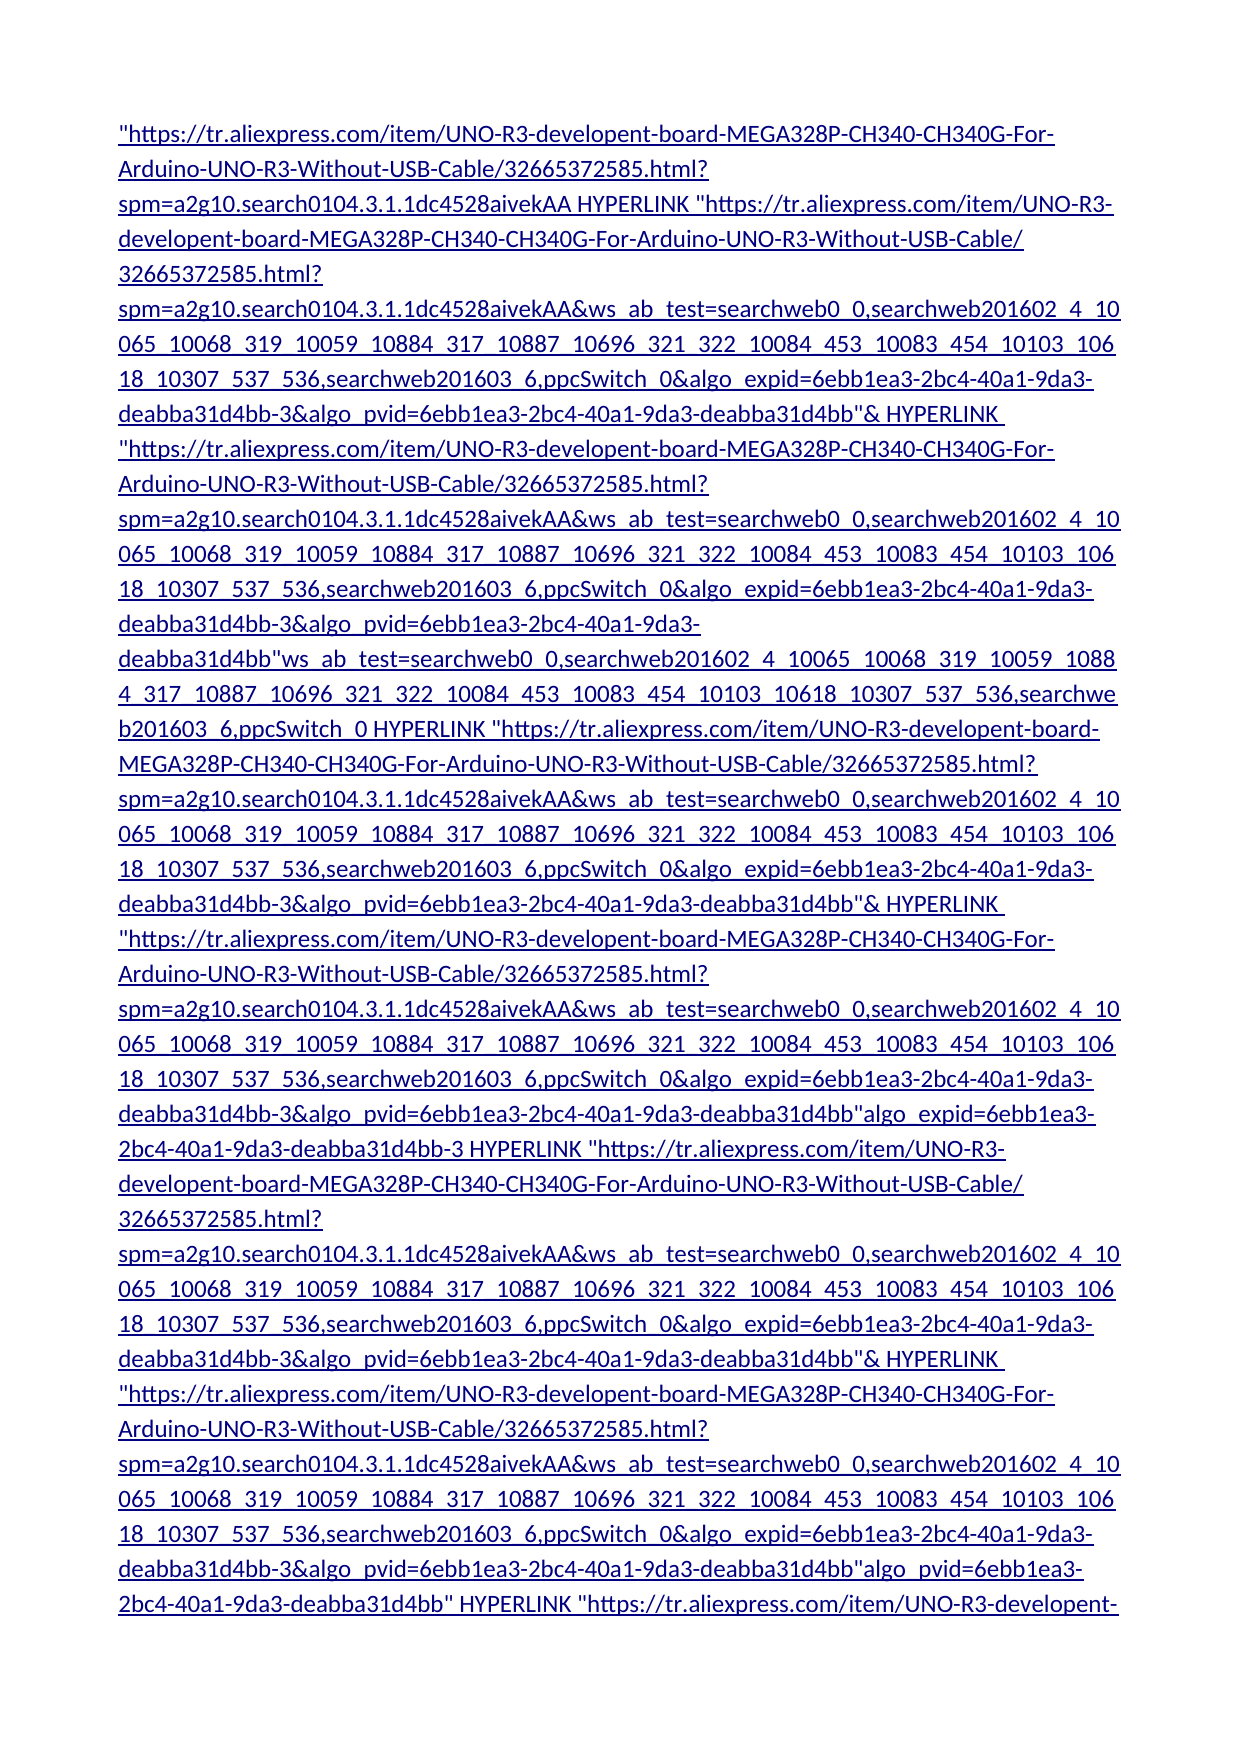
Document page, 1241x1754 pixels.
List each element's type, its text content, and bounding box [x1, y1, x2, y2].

text "https://tr.aliexpress.com/item/UNO-R3-developent-board-MEGA328P-CH340-CH340G-For-Arduino-UNO-R3-Without-USB-Cable/32665372585.html?spm=a2g10.search0104.3.1.1dc4528aivekAA HYPERLINK "https://tr.aliexpress.com/item/UNO-R3-developent-board-MEGA328P-CH340-CH340G-For-Arduino-UNO-R3-Without-USB-Cable/32665372585.html?spm=a2g10.search0104.3.1.1dc4528aivekAA&ws_ab_test=searchweb0_0,searchweb201602_4_10065_10068_319_10059_10884_317_10887_10696_321_322_10084_453_10083_454_10103_10618_10307_537_536,searchweb201603_6,ppcSwitch_0&algo_expid=6ebb1ea3-2bc4-40a1-9da3-deabba31d4bb-3&algo_pvid=6ebb1ea3-2bc4-40a1-9da3-deabba31d4bb"& HYPERLINK "https://tr.aliexpress.com/item/UNO-R3-developent-board-MEGA328P-CH340-CH340G-For-Arduino-UNO-R3-Without-USB-Cable/32665372585.html?spm=a2g10.search0104.3.1.1dc4528aivekAA&ws_ab_test=searchweb0_0,searchweb201602_4_10065_10068_319_10059_10884_317_10887_10696_321_322_10084_453_10083_454_10103_10618_10307_537_536,searchweb201603_6,ppcSwitch_0&algo_expid=6ebb1ea3-2bc4-40a1-9da3-deabba31d4bb-3&algo_pvid=6ebb1ea3-2bc4-40a1-9da3-deabba31d4bb"ws_ab_test=searchweb0_0,searchweb201602_4_10065_10068_319_10059_10884_317_10887_10696_321_322_10084_453_10083_454_10103_10618_10307_537_536,searchweb201603_6,ppcSwitch_0 HYPERLINK "https://tr.aliexpress.com/item/UNO-R3-developent-board-MEGA328P-CH340-CH340G-For-Arduino-UNO-R3-Without-USB-Cable/32665372585.html?spm=a2g10.search0104.3.1.1dc4528aivekAA&ws_ab_test=searchweb0_0,searchweb201602_4_10065_10068_319_10059_10884_317_10887_10696_321_322_10084_453_10083_454_10103_10618_10307_537_536,searchweb201603_6,ppcSwitch_0&algo_expid=6ebb1ea3-2bc4-40a1-9da3-deabba31d4bb-3&algo_pvid=6ebb1ea3-2bc4-40a1-9da3-deabba31d4bb"& HYPERLINK "https://tr.aliexpress.com/item/UNO-R3-developent-board-MEGA328P-CH340-CH340G-For-Arduino-UNO-R3-Without-USB-Cable/32665372585.html?spm=a2g10.search0104.3.1.1dc4528aivekAA&ws_ab_test=searchweb0_0,searchweb201602_4_10065_10068_319_10059_10884_317_10887_10696_321_322_10084_453_10083_454_10103_10618_10307_537_536,searchweb201603_6,ppcSwitch_0&algo_expid=6ebb1ea3-2bc4-40a1-9da3-deabba31d4bb-3&algo_pvid=6ebb1ea3-2bc4-40a1-9da3-deabba31d4bb"algo_expid=6ebb1ea3-2bc4-40a1-9da3-deabba31d4bb-3 HYPERLINK "https://tr.aliexpress.com/item/UNO-R3-developent-board-MEGA328P-CH340-CH340G-For-Arduino-UNO-R3-Without-USB-Cable/32665372585.html?spm=a2g10.search0104.3.1.1dc4528aivekAA&ws_ab_test=searchweb0_0,searchweb201602_4_10065_10068_319_10059_10884_317_10887_10696_321_322_10084_453_10083_454_10103_10618_10307_537_536,searchweb201603_6,ppcSwitch_0&algo_expid=6ebb1ea3-2bc4-40a1-9da3-deabba31d4bb-3&algo_pvid=6ebb1ea3-2bc4-40a1-9da3-deabba31d4bb"& HYPERLINK "https://tr.aliexpress.com/item/UNO-R3-developent-board-MEGA328P-CH340-CH340G-For-Arduino-UNO-R3-Without-USB-Cable/32665372585.html?spm=a2g10.search0104.3.1.1dc4528aivekAA&ws_ab_test=searchweb0_0,searchweb201602_4_10065_10068_319_10059_10884_317_10887_10696_321_322_10084_453_10083_454_10103_10618_10307_537_536,searchweb201603_6,ppcSwitch_0&algo_expid=6ebb1ea3-2bc4-40a1-9da3-deabba31d4bb-3&algo_pvid=6ebb1ea3-2bc4-40a1-9da3-deabba31d4bb"algo_pvid=6ebb1ea3-2bc4-40a1-9da3-deabba31d4bb" HYPERLINK "https://tr.aliexpress.com/item/UNO-R3-developent- [118, 118, 1122, 1619]
